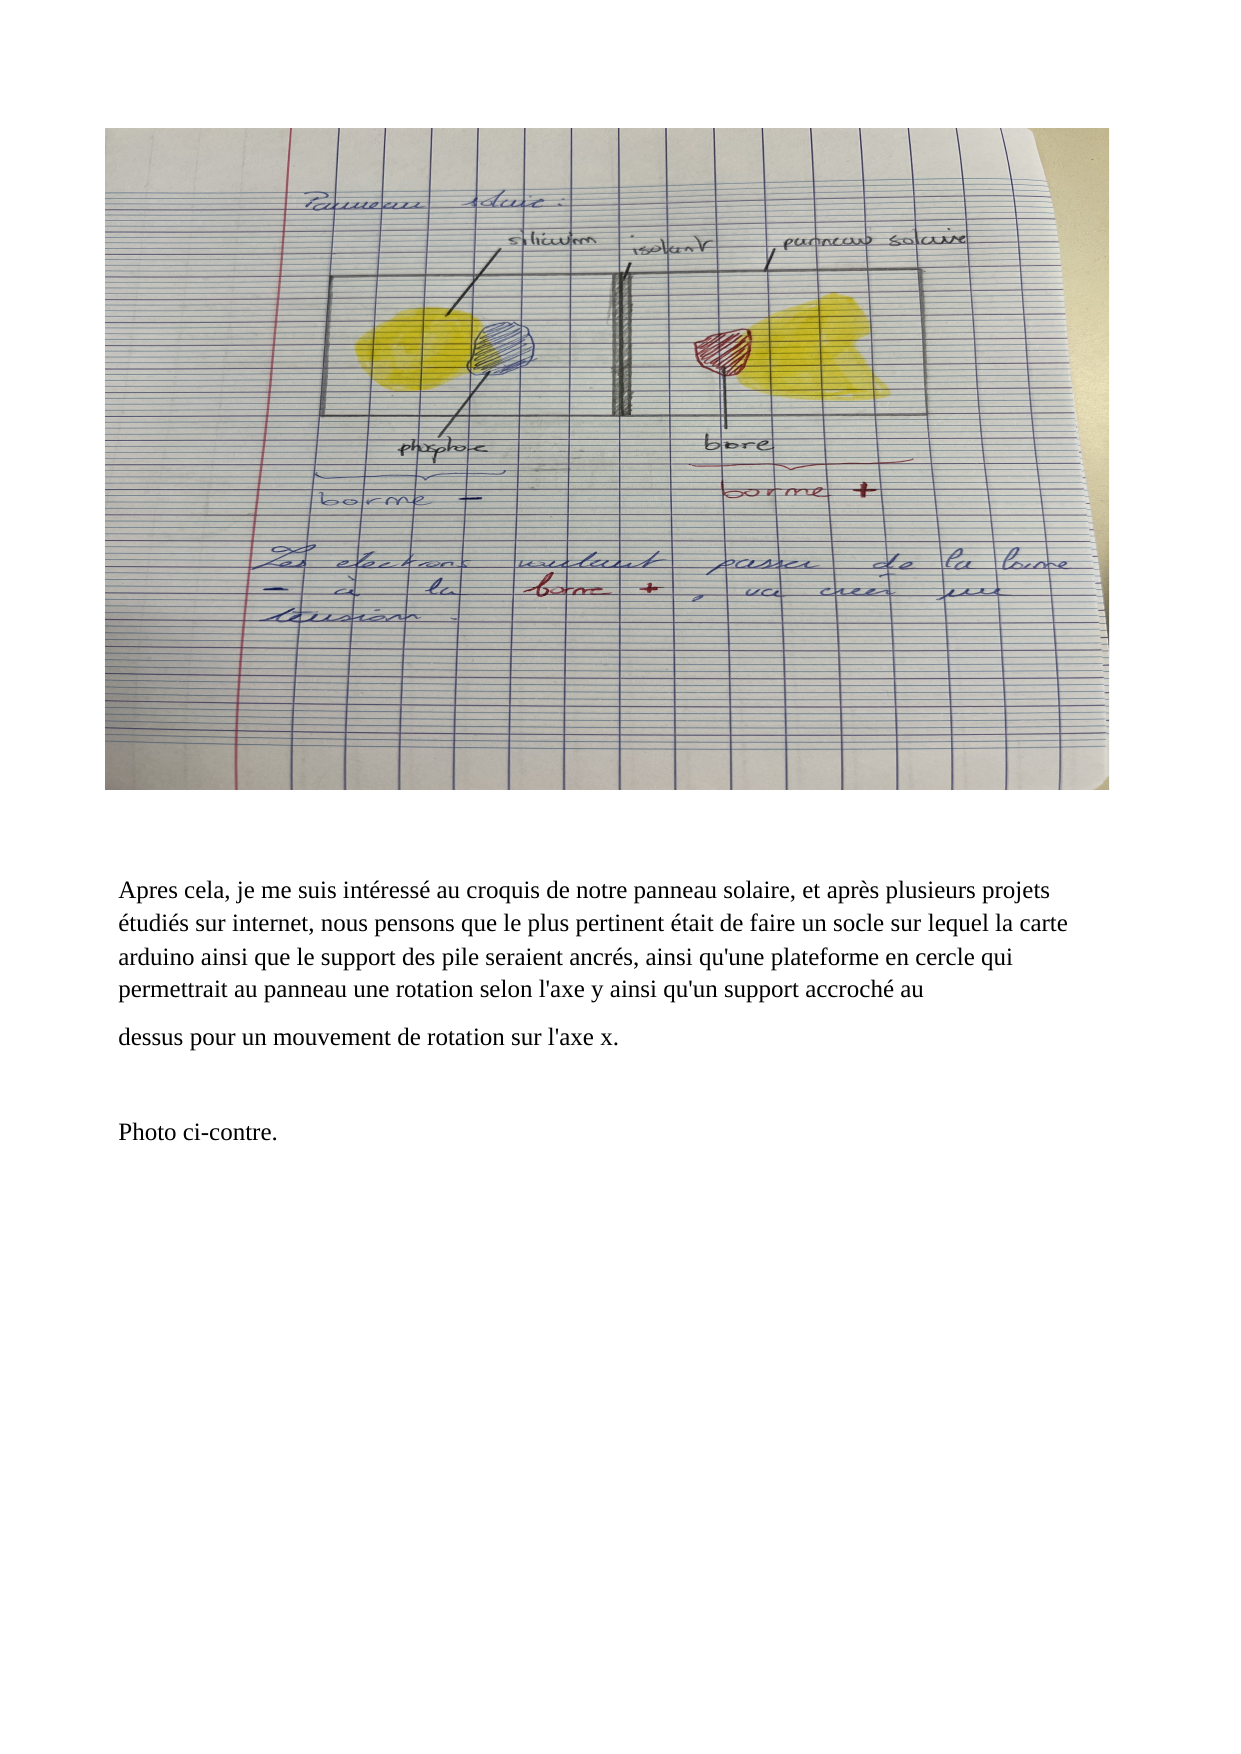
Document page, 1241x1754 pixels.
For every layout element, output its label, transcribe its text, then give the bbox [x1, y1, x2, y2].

picture [105, 128, 1110, 790]
text Photo ci-contre. [118, 1117, 1122, 1146]
text dessus pour un mouvement de rotation sur l'axe x. [118, 1022, 1122, 1051]
text Apres cela, je me suis intéressé au croquis de notre panneau solaire, et après plusieurs projets étudiés sur internet, nous pensons que le plus pertinent était de faire un socle sur lequel la carte arduino ainsi que le support des pile seraient ancrés, ainsi qu'une plateforme en cercle qui permettrait au panneau une rotation selon l'axe y ainsi qu'un support accroché au [118, 876, 1122, 1003]
